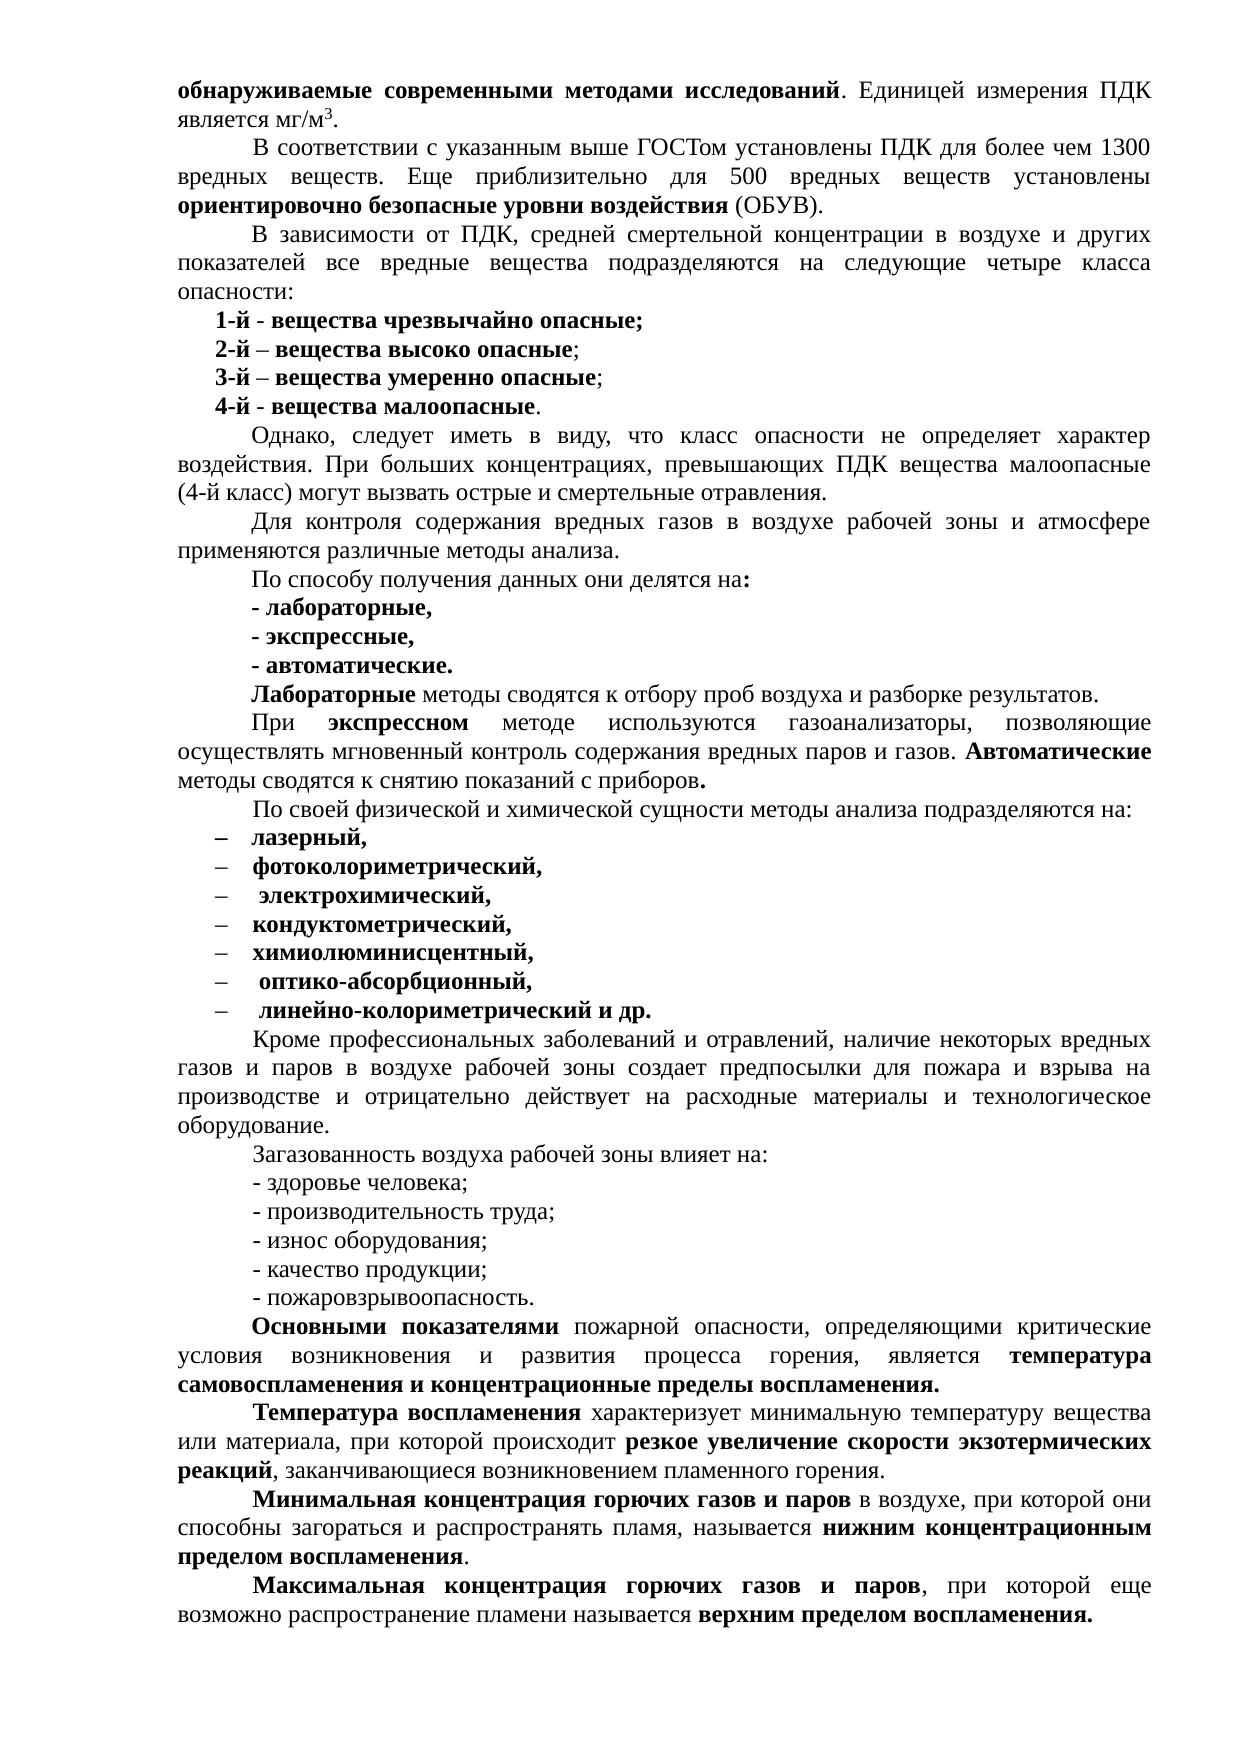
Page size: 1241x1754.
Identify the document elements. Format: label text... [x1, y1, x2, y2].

list линейно-колориметрический и др. [215, 995, 1152, 1024]
text По своей физической и химической сущности методы анализа подразделяются на: [177, 794, 1152, 822]
text - экспрессные, [177, 621, 1152, 650]
text - пожаровзрывоопасность. [177, 1282, 1152, 1311]
text Лабораторные методы сводятся к отбору проб воздуха и разборке результатов. [177, 679, 1152, 707]
text Минимальная концентрация горючих газов и паров в воздухе, при которой они способны загораться и распространять пламя, называется нижним концентрационным пределом воспламенения. [177, 1484, 1152, 1570]
subtitle – лазерный, [177, 822, 1152, 851]
text обнаруживаемые современными методами исследований. Единицей измерения ПДК является мг/м3. [177, 75, 1152, 132]
text В соответствии с указанным выше ГОСТом установлены ПДК для более чем 1300 вредных веществ. Еще приблизительно для 500 вредных веществ установлены ориентировочно безопасные уровни воздействия (ОБУВ). [177, 132, 1152, 219]
text Кроме профессиональных заболеваний и отравлений, наличие некоторых вредных газов и паров в воздухе рабочей зоны создает предпосылки для пожара и взрыва на производстве и отрицательно действует на расходные материалы и технологическое оборудование. [177, 1024, 1152, 1139]
text Максимальная концентрация горючих газов и паров, при которой еще возможно распространение пламени называется верхним пределом воспламенения. [177, 1570, 1152, 1627]
text Для контроля содержания вредных газов в воздухе рабочей зоны и атмосфере применяются различные методы анализа. [177, 506, 1152, 564]
text 4-й - вещества малоопасные. [215, 391, 1152, 420]
text - производительность труда; [177, 1196, 1152, 1225]
text Однако, следует иметь в виду, что класс опасности не определяет характер воздействия. При больших концентрациях, превышающих ПДК вещества малоопасные (4-й класс) могут вызвать острые и смертельные отравления. [177, 420, 1152, 506]
text 2-й – вещества высоко опасные; [215, 334, 1152, 362]
text 1-й - вещества чрезвычайно опасные; [215, 305, 1152, 334]
text При экспрессном методе используются газоанализаторы, позволяющие осуществлять мгновенный контроль содержания вредных паров и газов. Автоматические методы сводятся к снятию показаний с приборов. [177, 707, 1152, 794]
text - износ оборудования; [177, 1225, 1152, 1254]
list оптико-абсорбционный, [215, 966, 1152, 995]
text В зависимости от ПДК, средней смертельной концентрации в воздухе и других показателей все вредные вещества подразделяются на следующие четыре класса опасности: [177, 219, 1152, 305]
list электрохимический, [215, 880, 1152, 909]
text 3-й – вещества умеренно опасные; [215, 362, 1152, 391]
list химиолюминисцентный, [215, 937, 1152, 966]
text Температура воспламенения характеризует минимальную температуру вещества или материала, при которой происходит резкое увеличение скорости экзотермических реакций, заканчивающиеся возникновением пламенного горения. [177, 1397, 1152, 1484]
text По способу получения данных они делятся на: [177, 564, 1152, 592]
text - автоматические. [177, 650, 1152, 679]
text Загазованность воздуха рабочей зоны влияет на: [177, 1139, 1152, 1167]
list фотоколориметрический, [215, 851, 1152, 880]
text - лабораторные, [177, 592, 1152, 621]
text - здоровье человека; [177, 1167, 1152, 1196]
text - качество продукции; [177, 1254, 1152, 1282]
text Основными показателями пожарной опасности, определяющими критические условия возникновения и развития процесса горения, является температура самовоспламенения и концентрационные пределы воспламенения. [177, 1311, 1152, 1397]
list кондуктометрический, [215, 909, 1152, 937]
